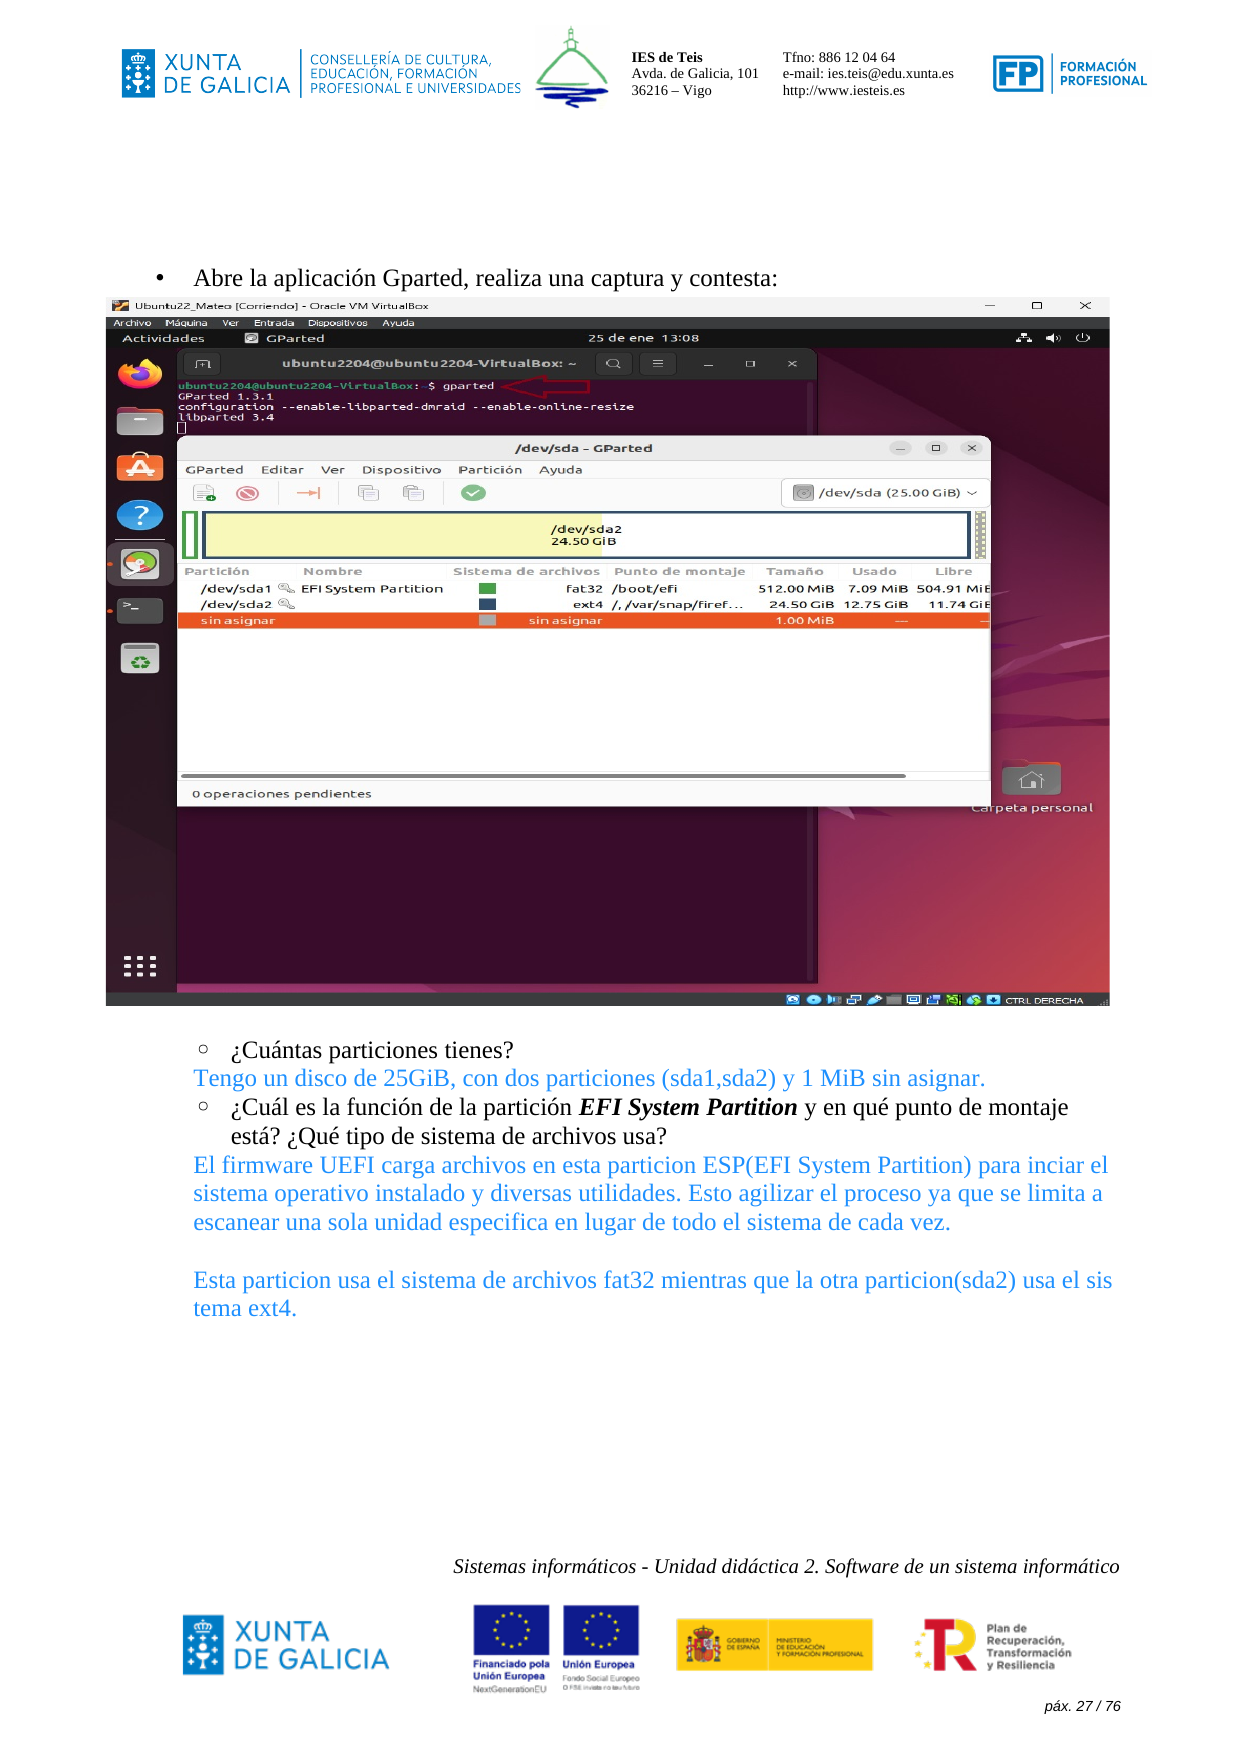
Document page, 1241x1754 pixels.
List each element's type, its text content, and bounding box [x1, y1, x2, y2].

text Esta particion usa el sistema de archivos fat32 mientras que la otra particion(sda2) usa el sis tema ext4. [118, 1265, 1122, 1322]
list Abre la aplicación Gparted, realiza una captura y contesta: [156, 263, 1122, 291]
picture [534, 25, 611, 110]
picture [989, 50, 1153, 97]
picture [121, 49, 521, 98]
picture [182, 1593, 1085, 1700]
picture [105, 297, 1110, 1006]
text Tengo un disco de 25GiB, con dos particiones (sda1,sda2) y 1 MiB sin asignar. [118, 1063, 1122, 1092]
list ¿Cuál es la función de la partición EFI System Partition y en qué punto de montaje está? ¿Qué tipo de sistema de archivos usa? [193, 1092, 1122, 1150]
list ¿Cuántas particiones tienes? [193, 1035, 1122, 1063]
text El firmware UEFI carga archivos en esta particion ESP(EFI System Partition) para inciar el sistema operativo instalado y diversas utilidades. Esto agilizar el proceso ya que se limita a escanear una sola unidad especifica en lugar de todo el sistema de cada vez. [118, 1150, 1122, 1236]
